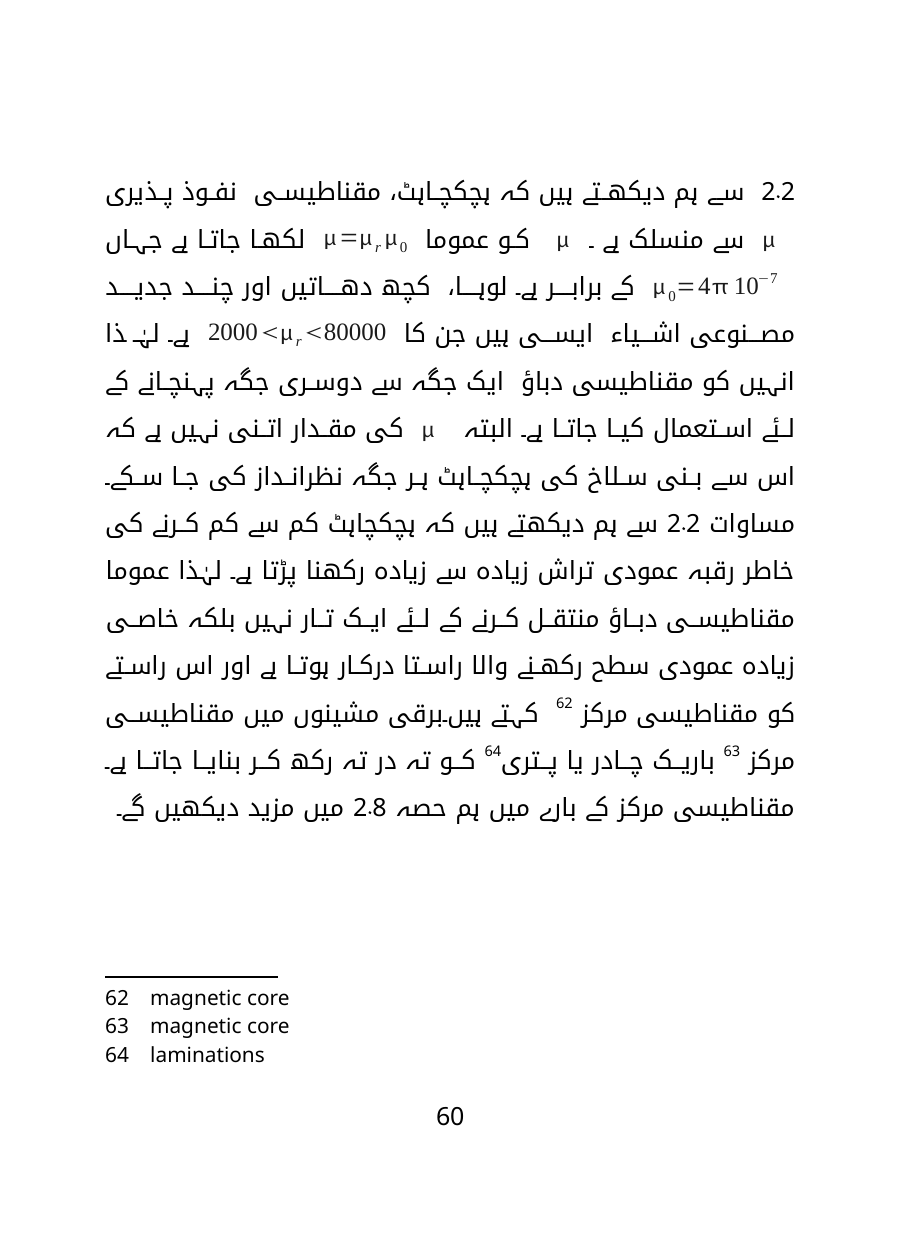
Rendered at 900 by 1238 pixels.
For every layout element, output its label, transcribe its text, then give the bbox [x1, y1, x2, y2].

text بالکل برقی مثال کی طرح، مقناطیسی دباؤ کو کم ہچکچاہٹ والے راستے اس جگہ پہنچایا جاتا ہے جہاں اس کی ضرورت ہو۔ مساوات 2.2 سے ہم دیکھتے ہیں کہ ہچکچاہٹ، مقناطیسی نفوذ پذیریسے منسلک ہے ۔ کو عمومالکھا جاتا ہے جہاں کے برابر ہے۔ لوہا، کچھ دھاتیں اور چند جدید مصنوعی اشیاء ایسی ہیں جن کاہے۔ لہٰذا انہیں کو مقناطیسی دباؤ ایک جگہ سے دوسری جگہ پہنچانے کے لئے استعمال کیا جاتا ہے۔ البتہ کی مقدار اتنی نہیں ہے کہ اس سے بنی سلاخ کی ہچکچاہٹ ہر جگہ نظرانداز کی جا سکے۔ مساوات 2.2 سے ہم دیکھتے ہیں کہ ہچکچاہٹ کم سے کم کرنے کی خاطر رقبہ عمودی تراش زیادہ سے زیادہ رکھنا پڑتا ہے۔ لہٰذا عموما مقناطیسی دباؤ منتقل کرنے کے لئے ایک تار نہیں بلکہ خاصی زیادہ عمودی سطح رکھنے والا راستا درکار ہوتا ہے اور اس راستے کو مقناطیسی مرکز کہتے ہیں۔برقی مشینوں میں مقناطیسی مرکز باریک چادر یا پتری کو تہ در تہ رکھ کر بنایا جاتا ہے۔ مقناطیسی مرکز کے بارے میں ہم حصہ 2.8 میں مزید دیکھیں گے۔ [105, 168, 795, 832]
text magnetic core [105, 1012, 795, 1040]
text laminations [105, 1040, 795, 1068]
text magnetic core [105, 983, 795, 1012]
